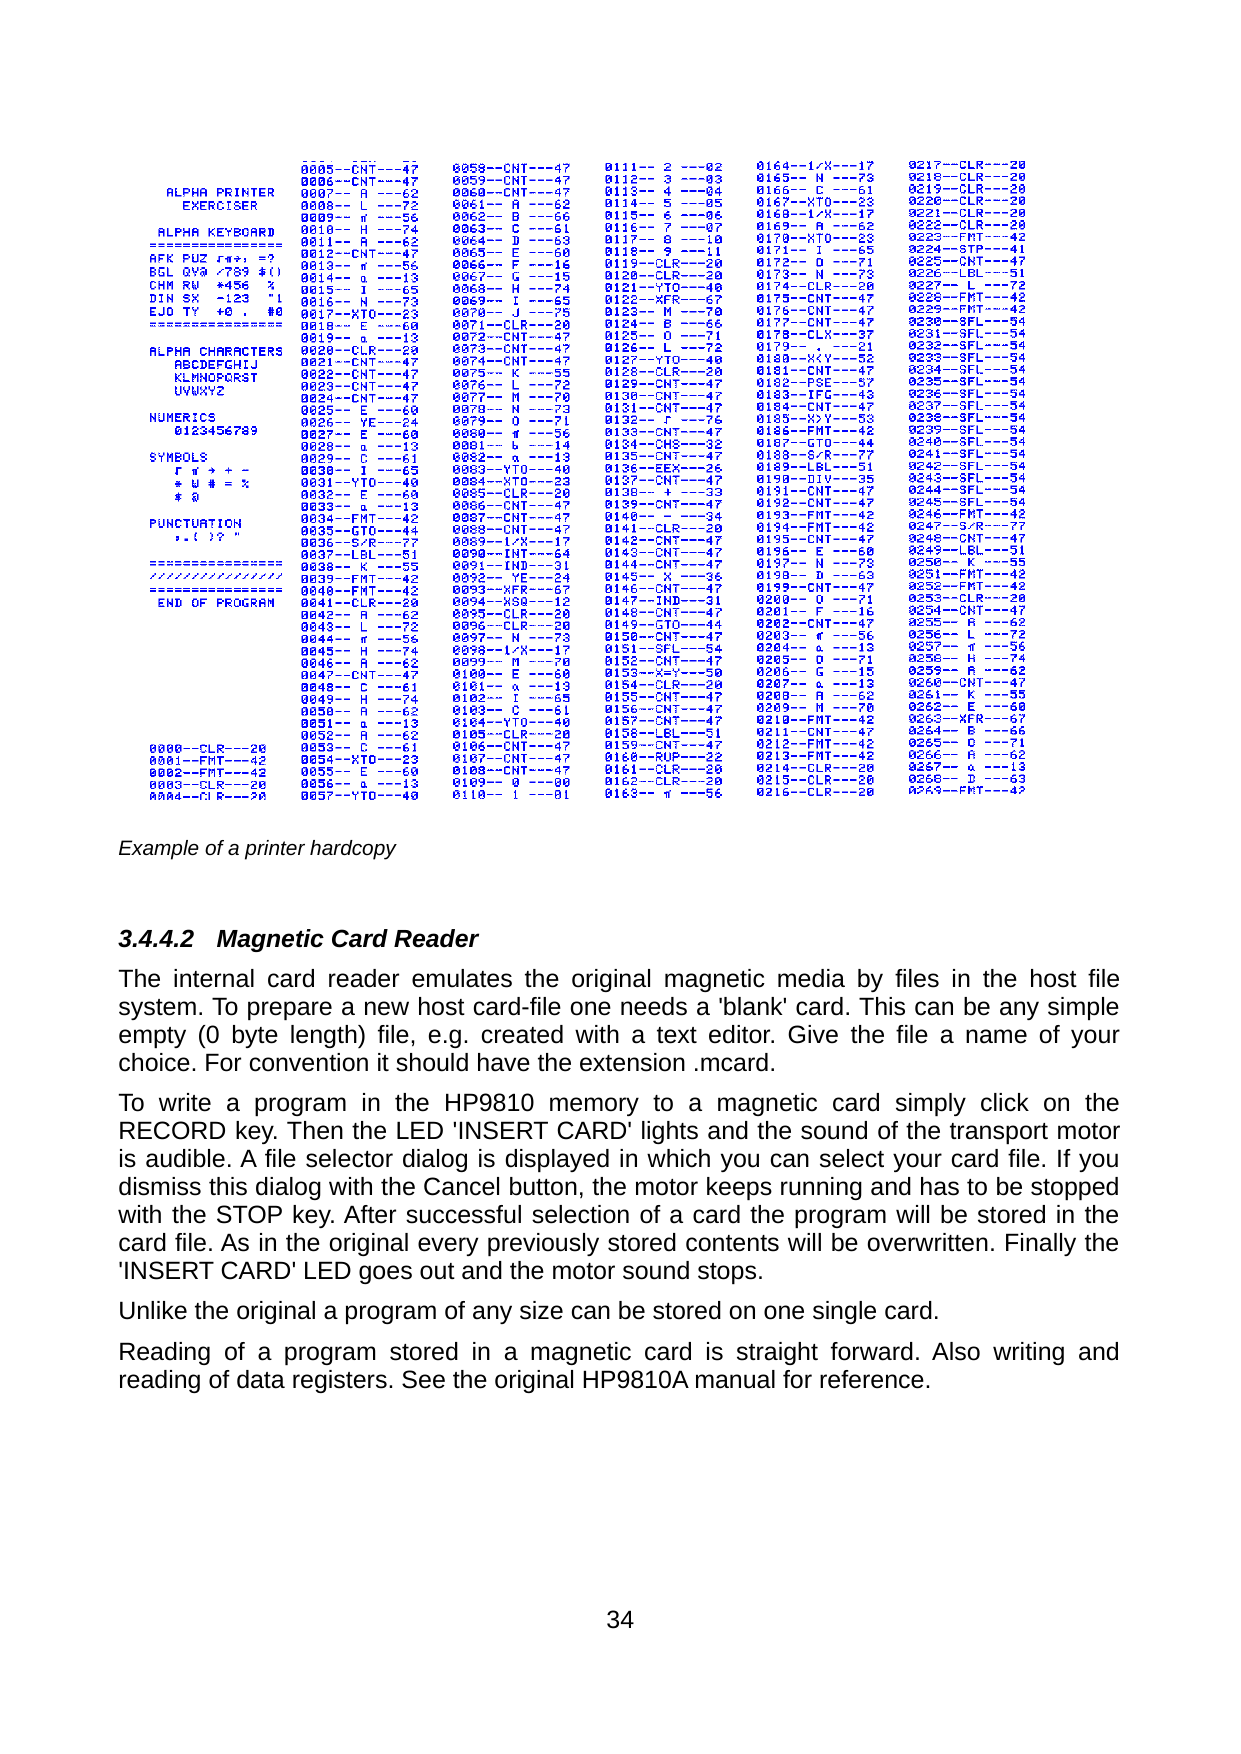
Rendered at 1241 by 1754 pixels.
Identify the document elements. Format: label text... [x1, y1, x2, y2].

text Reading of a program stored in a magnetic card is straight forward. Also writing and reading of data registers. See the original HP9810A manual for reference. [118, 1337, 1122, 1393]
text Example of a printer hardcopy [118, 837, 1122, 859]
text Unlike the original a program of any size can be stored on one single card. [118, 1297, 1122, 1325]
text To write a program in the HP9810 memory to a magnetic card simply click on the RECORD key. Then the LED 'INSERT CARD' lights and the sound of the transport motor is audible. A file selector dialog is displayed in which you can select your card file. If you dismiss this dialog with the Cancel button, the motor keeps running and has to be stopped with the STOP key. After successful selection of a card the program will be stored in the card file. As in the original every previously stored contents will be overwritten. Finally the 'INSERT CARD' LED goes out and the motor sound stops. [118, 1089, 1122, 1284]
text The internal card reader emulates the original magnetic media by files in the host file system. To prepare a new host card-file one needs a 'blank' card. This can be any simple empty (0 byte length) file, e.g. created with a text editor. Give the file a name of your choice. For convention it should have the extension .mcard. [118, 965, 1122, 1077]
subtitle Magnetic Card Reader [118, 925, 1122, 952]
